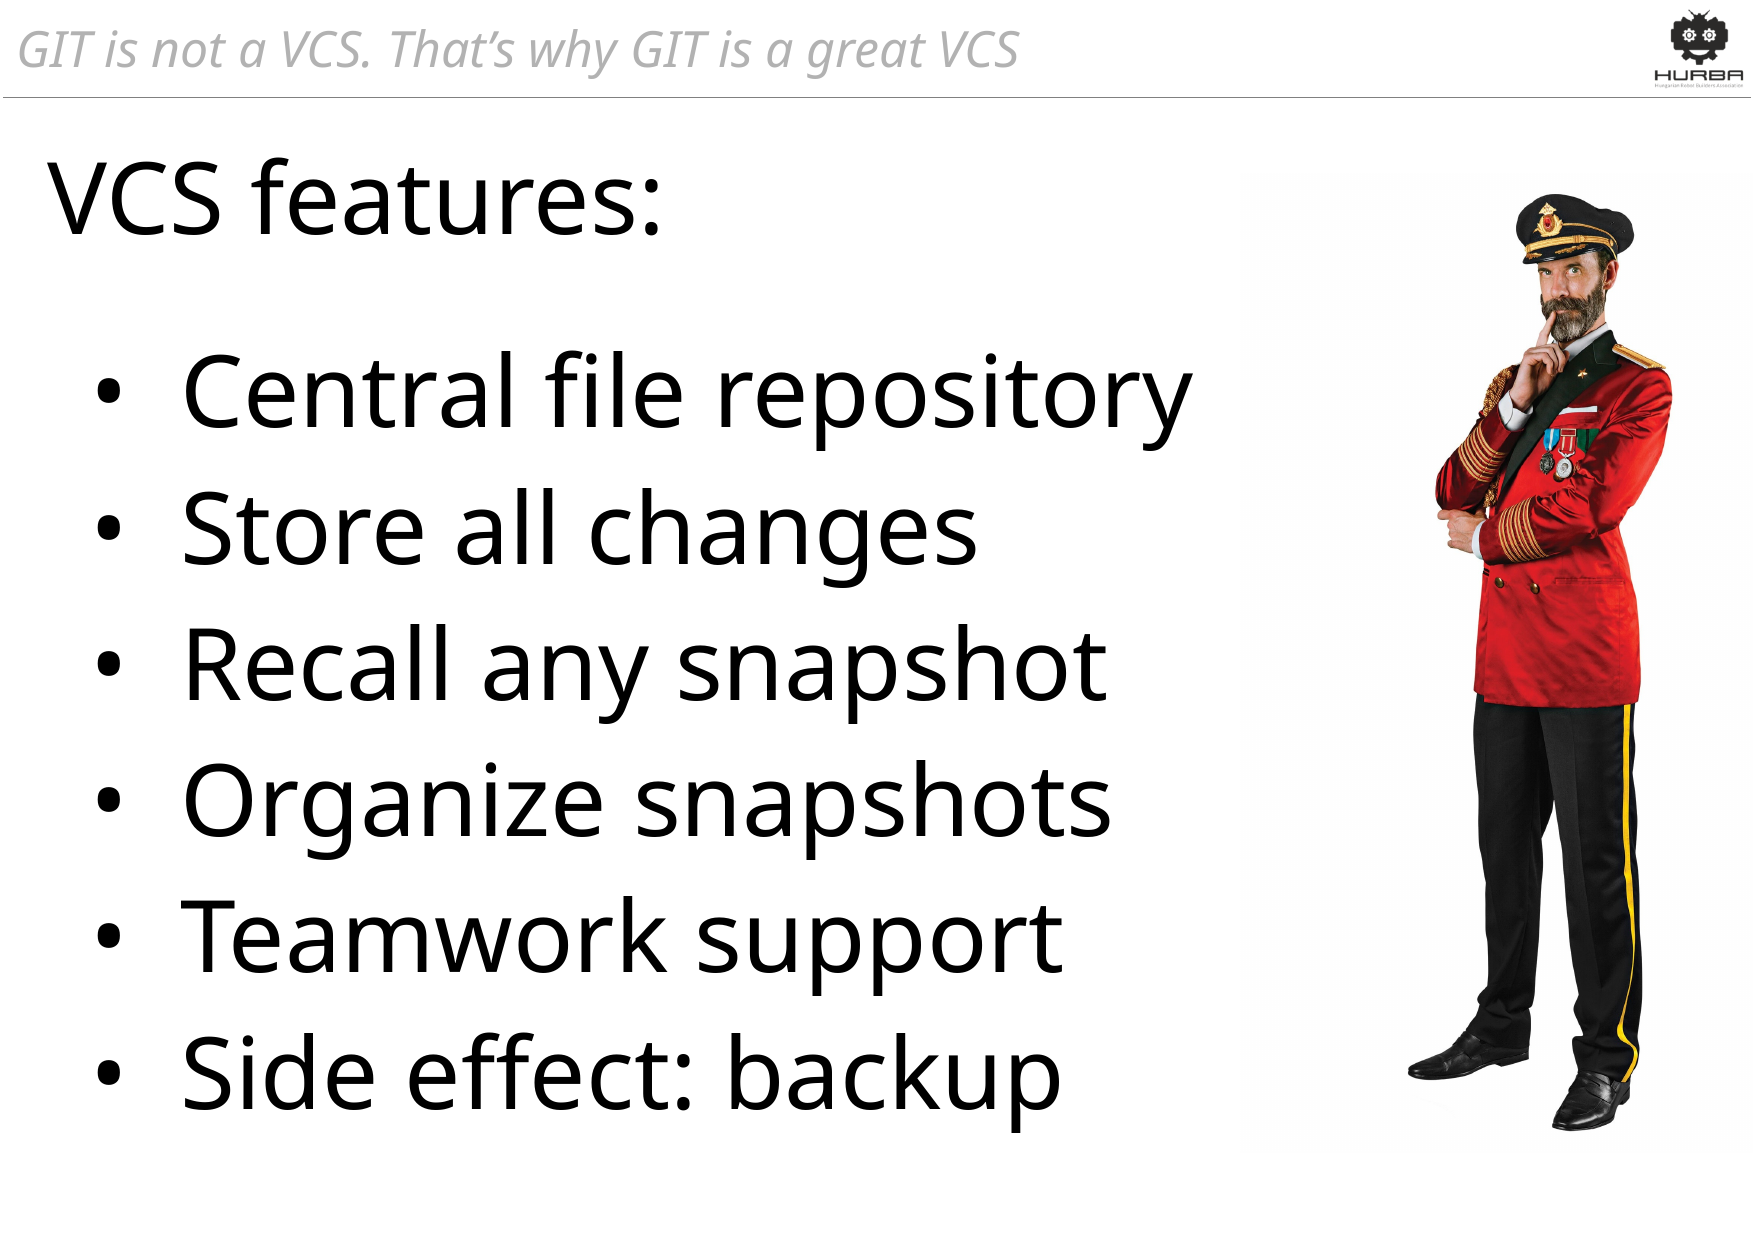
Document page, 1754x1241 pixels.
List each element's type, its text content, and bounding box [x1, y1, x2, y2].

text • Organize snapshots [3, 730, 1240, 866]
text • Recall any snapshot [3, 593, 1240, 730]
text • Side effect: backup [3, 1002, 1240, 1138]
text • Store all changes [3, 457, 1240, 593]
text • Teamwork support [3, 866, 1240, 1002]
picture [1644, 3, 1754, 102]
picture [1240, 173, 1754, 1153]
text VCS features: [3, 127, 1751, 263]
text • Central file repository [3, 321, 1240, 457]
